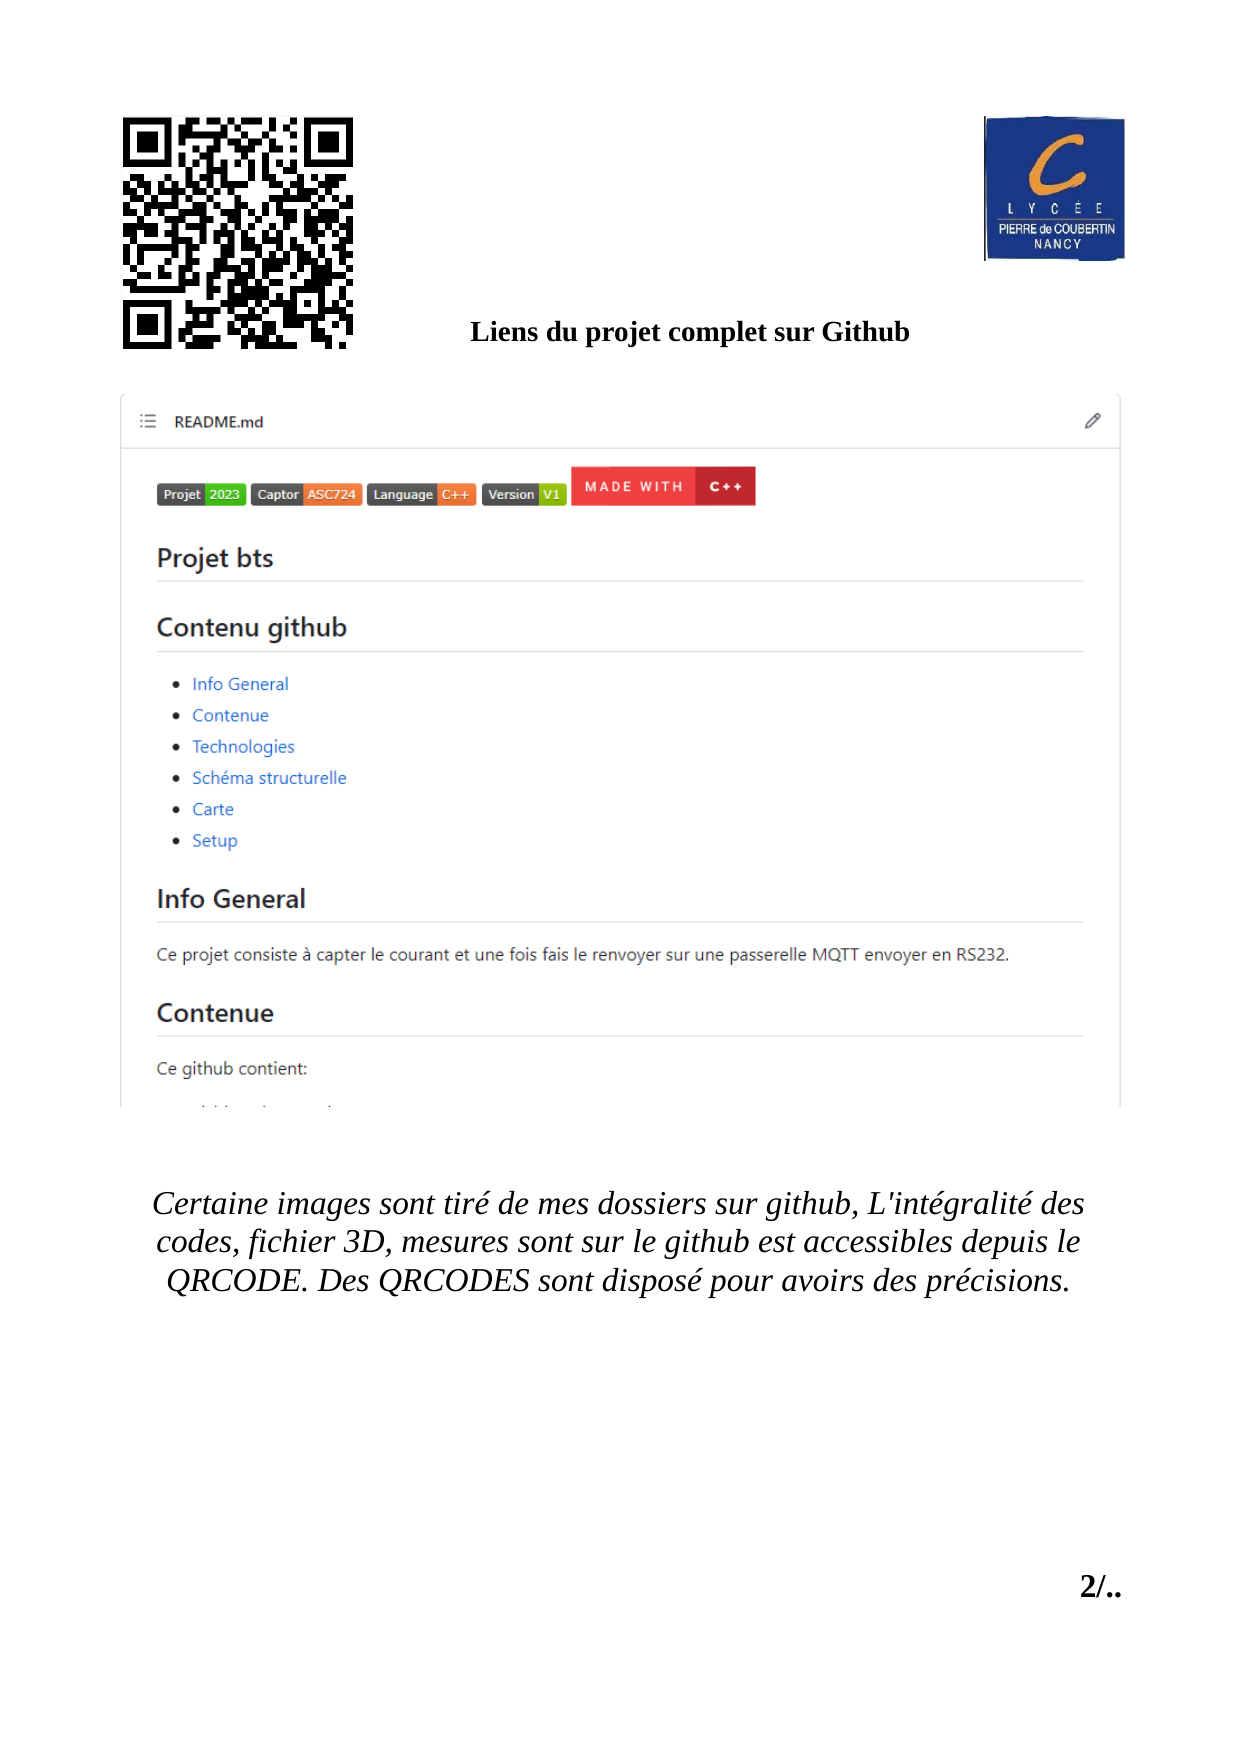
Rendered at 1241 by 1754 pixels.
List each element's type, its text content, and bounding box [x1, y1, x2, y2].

text [118, 310, 140, 348]
text Liens du projet complet sur Github [355, 310, 1122, 348]
picture [140, 135, 355, 351]
text Certaine images sont tiré de mes dossiers sur github, L'intégralité des codes, fichier 3D, mesures sont sur le github est accessibles depuis le QRCODE. Des QRCODES sont disposé pour avoirs des précisions. [118, 1183, 1122, 1298]
picture [982, 116, 1127, 261]
picture [118, 394, 1123, 1107]
text 2/.. [118, 1566, 1122, 1605]
